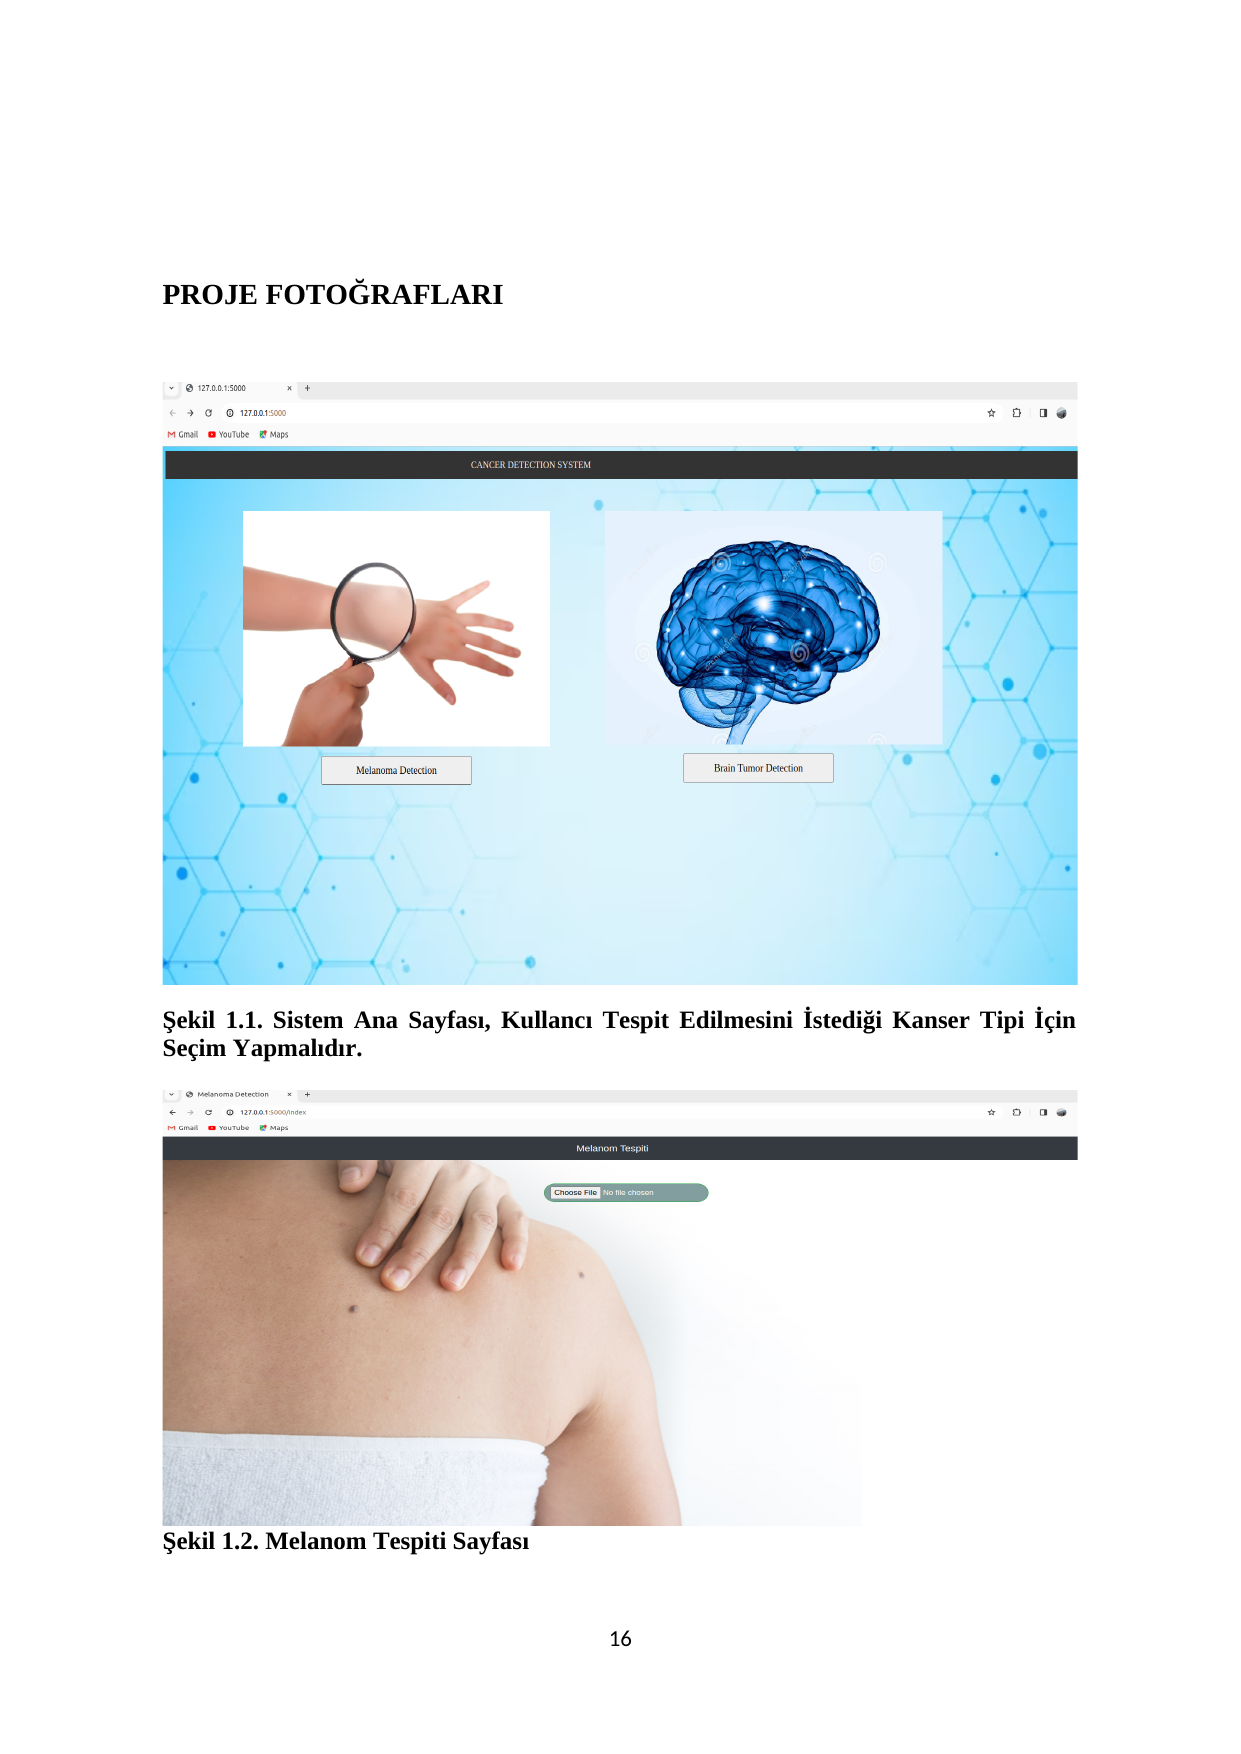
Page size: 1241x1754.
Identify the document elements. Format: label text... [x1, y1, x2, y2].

picture [162, 1090, 1078, 1526]
picture [162, 382, 1078, 985]
text Şekil 1.2. Melanom Tespiti Sayfası [162, 1526, 1078, 1555]
text PROJE FOTOĞRAFLARI [162, 277, 1078, 311]
text Şekil 1.1. Sistem Ana Sayfası, Kullancı Tespit Edilmesini İstediği Kanser Tipi İçin Seçim Yapmalıdır. [162, 985, 1078, 1062]
